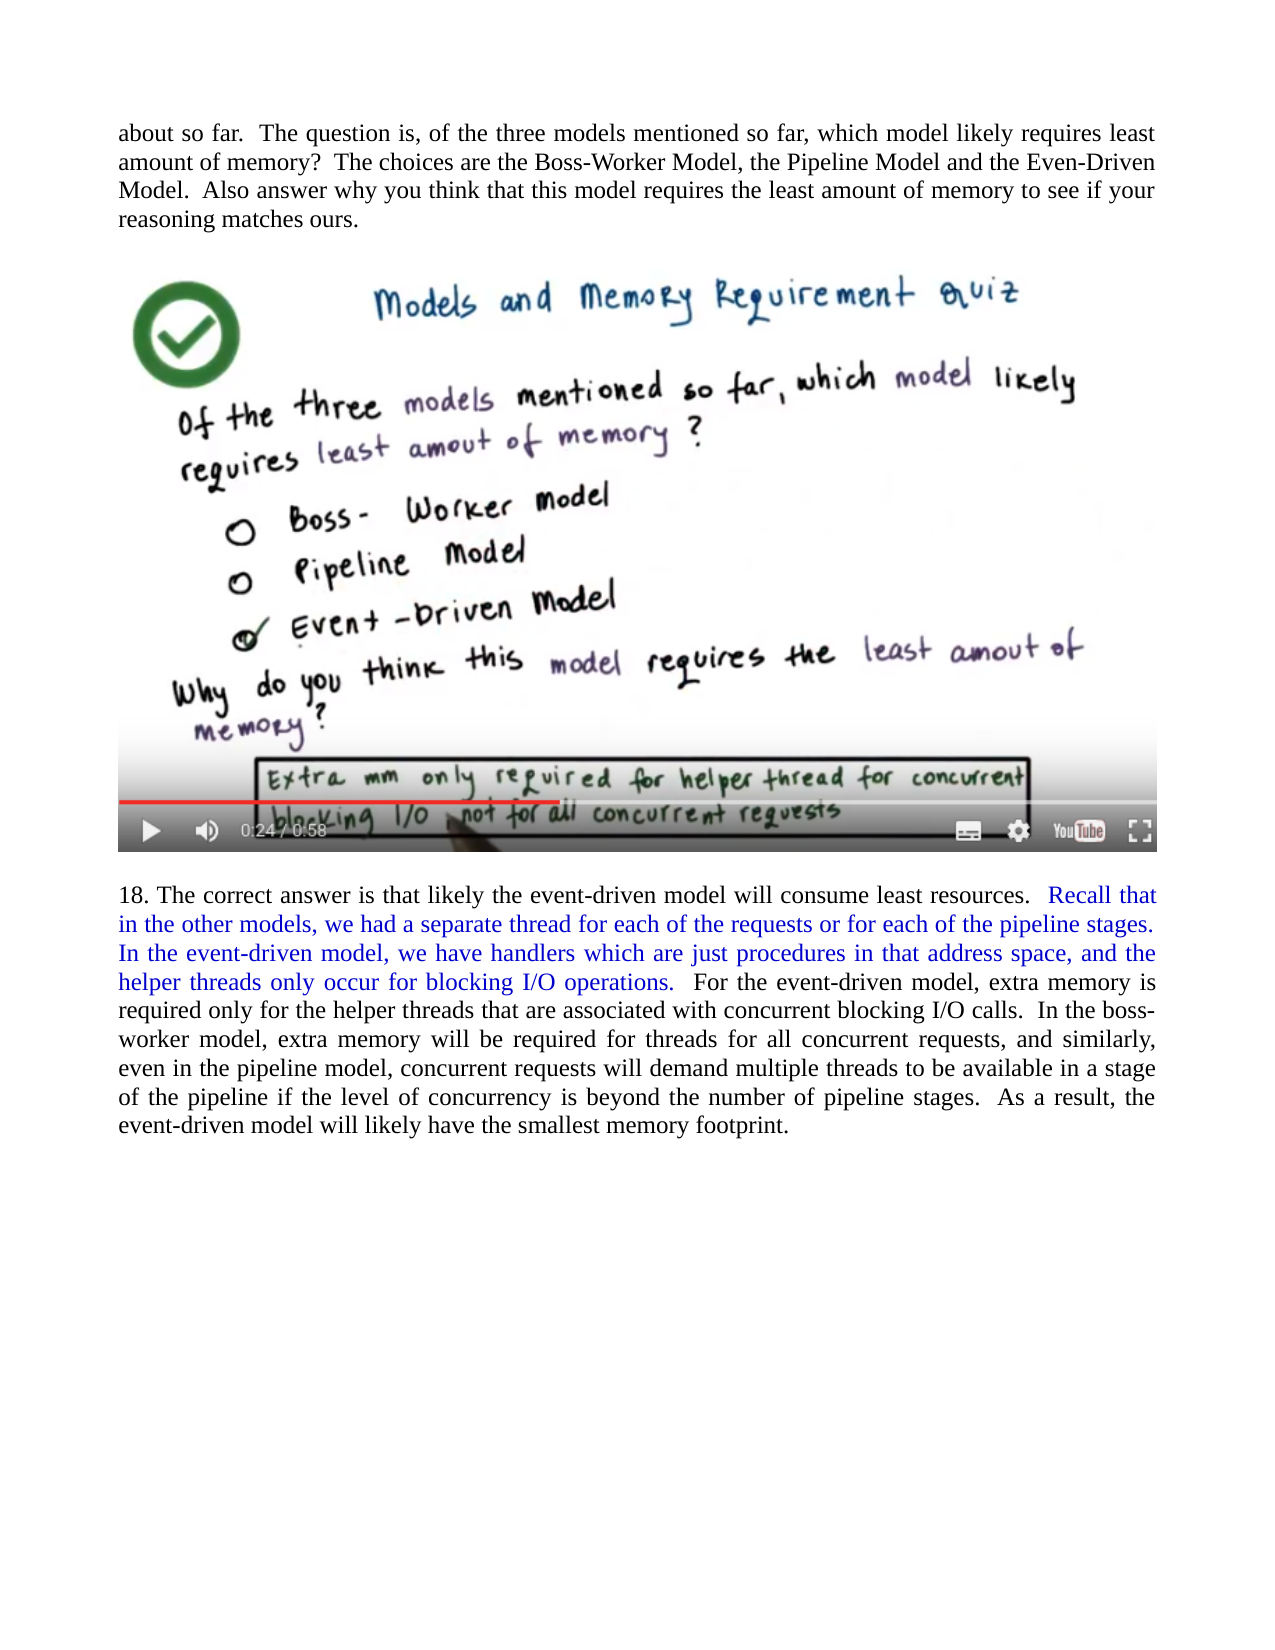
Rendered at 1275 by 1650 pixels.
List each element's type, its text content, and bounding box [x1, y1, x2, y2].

picture [118, 261, 1157, 852]
text 18. The correct answer is that likely the event-driven model will consume least resources. Recall that in the other models, we had a separate thread for each of the requests or for each of the pipeline stages. In the event-driven model, we have handlers which are just procedures in that address space, and the helper threads only occur for blocking I/O operations. For the event-driven model, extra memory is required only for the helper threads that are associated with concurrent blocking I/O calls. In the boss-worker model, extra memory will be required for threads for all concurrent requests, and similarly, even in the pipeline model, concurrent requests will demand multiple threads to be available in a stage of the pipeline if the level of concurrency is beyond the number of pipeline stages. As a result, the event-driven model will likely have the smallest memory footprint. [118, 880, 1157, 1139]
text about so far. The question is, of the three models mentioned so far, which model likely requires least amount of memory? The choices are the Boss-Worker Model, the Pipeline Model and the Even-Driven Model. Also answer why you think that this model requires the least amount of memory to see if your reasoning matches ours. [118, 118, 1157, 233]
